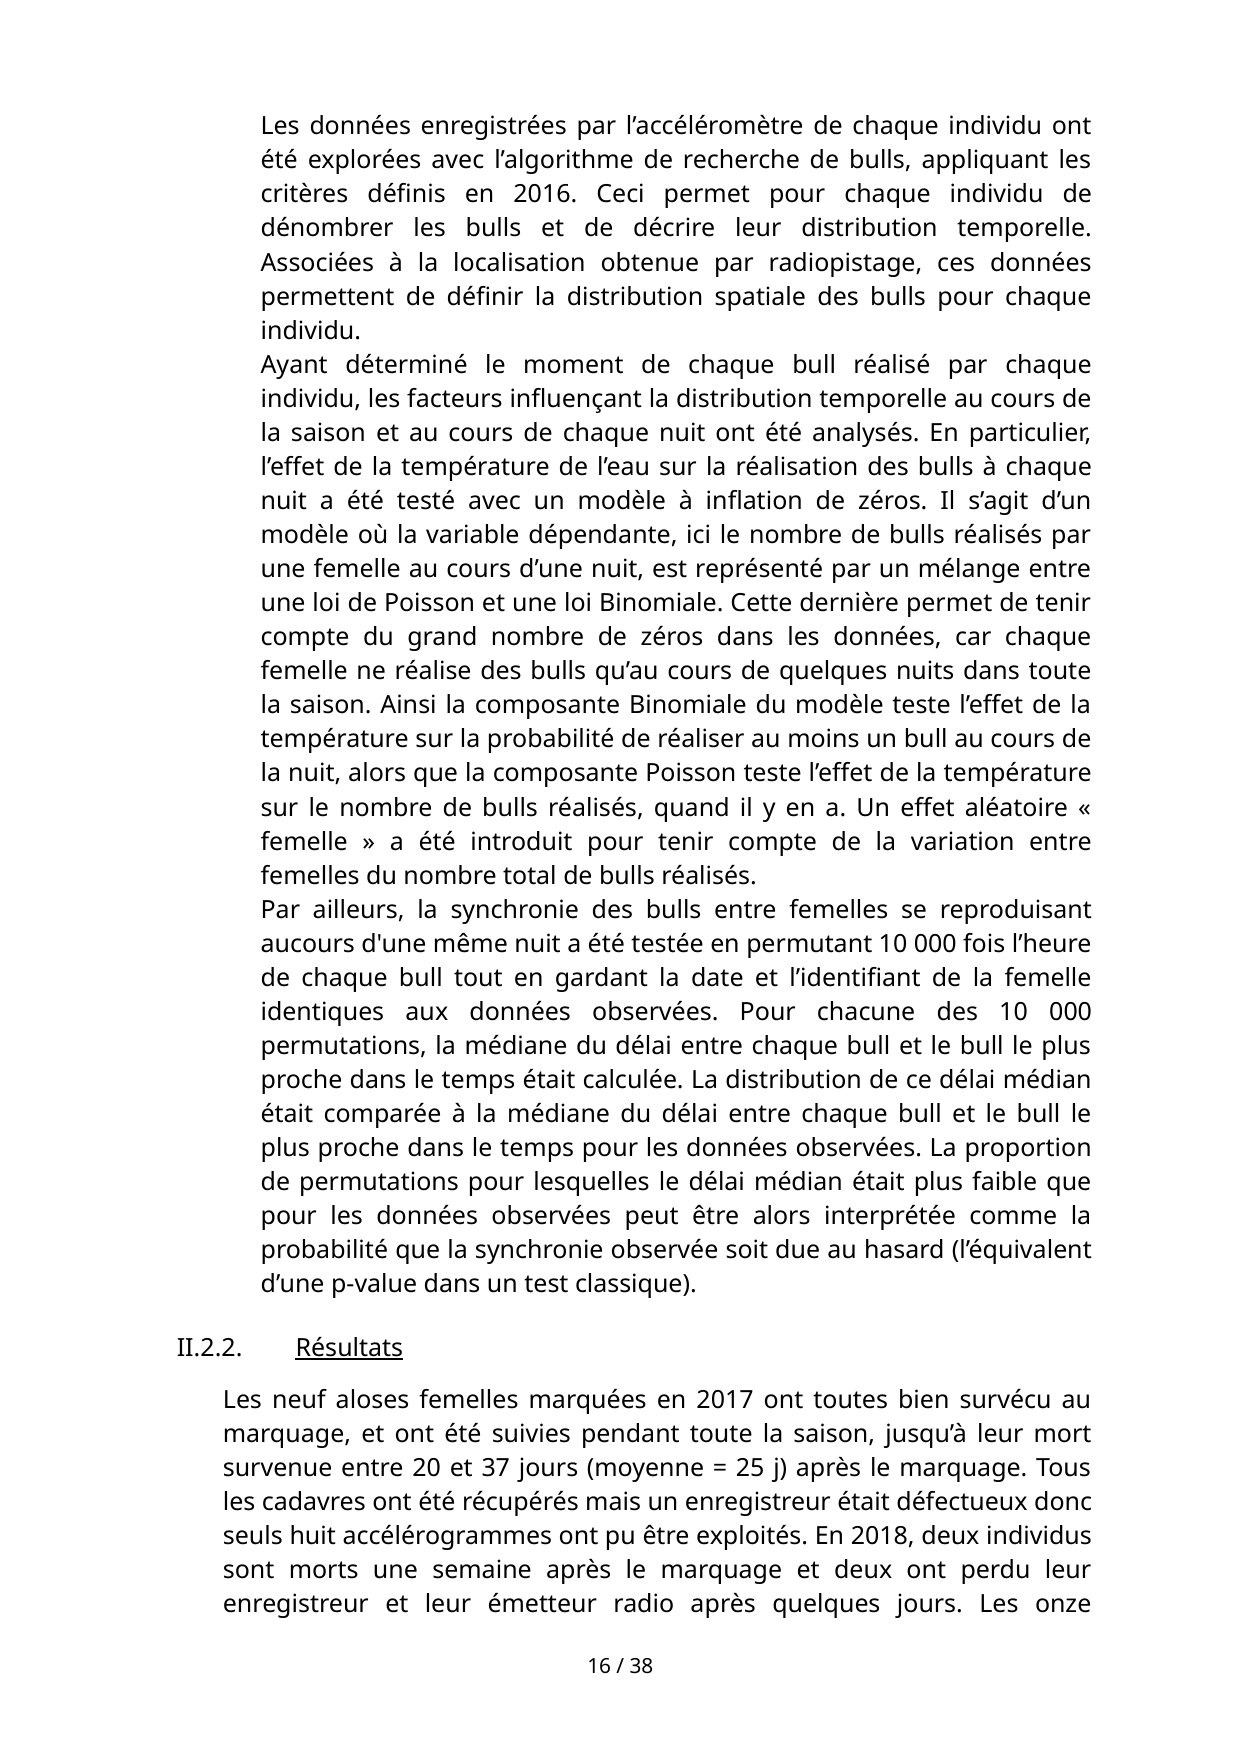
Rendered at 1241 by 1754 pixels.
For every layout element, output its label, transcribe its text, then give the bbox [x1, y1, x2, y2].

text Les données enregistrées par l’accéléromètre de chaque individu ont été explorées avec l’algorithme de recherche de bulls, appliquant les critères définis en 2016. Ceci permet pour chaque individu de dénombrer les bulls et de décrire leur distribution temporelle. Associées à la localisation obtenue par radiopistage, ces données permettent de définir la distribution spatiale des bulls pour chaque individu. [260, 108, 1093, 346]
text Ayant déterminé le moment de chaque bull réalisé par chaque individu, les facteurs influençant la distribution temporelle au cours de la saison et au cours de chaque nuit ont été analysés. En particulier, l’effet de la température de l’eau sur la réalisation des bulls à chaque nuit a été testé avec un modèle à inflation de zéros. Il s’agit d’un modèle où la variable dépendante, ici le nombre de bulls réalisés par une femelle au cours d’une nuit, est représenté par un mélange entre une loi de Poisson et une loi Binomiale. Cette dernière permet de tenir compte du grand nombre de zéros dans les données, car chaque femelle ne réalise des bulls qu’au cours de quelques nuits dans toute la saison. Ainsi la composante Binomiale du modèle teste l’effet de la température sur la probabilité de réaliser au moins un bull au cours de la nuit, alors que la composante Poisson teste l’effet de la température sur le nombre de bulls réalisés, quand il y en a. Un effet aléatoire « femelle » a été introduit pour tenir compte de la variation entre femelles du nombre total de bulls réalisés. [260, 346, 1093, 891]
subtitle Résultats [177, 1329, 1093, 1364]
text Par ailleurs, la synchronie des bulls entre femelles se reproduisant aucours d'une même nuit a été testée en permutant 10 000 fois l’heure de chaque bull tout en gardant la date et l’identifiant de la femelle identiques aux données observées. Pour chacune des 10 000 permutations, la médiane du délai entre chaque bull et le bull le plus proche dans le temps était calculée. La distribution de ce délai médian était comparée à la médiane du délai entre chaque bull et le bull le plus proche dans le temps pour les données observées. La proportion de permutations pour lesquelles le délai médian était plus faible que pour les données observées peut être alors interprétée comme la probabilité que la synchronie observée soit due au hasard (l’équivalent d’une p-value dans un test classique). [260, 891, 1093, 1300]
text Les neuf aloses femelles marquées en 2017 ont toutes bien survécu au marquage, et ont été suivies pendant toute la saison, jusqu’à leur mort survenue entre 20 et 37 jours (moyenne = 25 j) après le marquage. Tous les cadavres ont été récupérés mais un enregistreur était défectueux donc seuls huit accélérogrammes ont pu être exploités. En 2018, deux individus sont morts une semaine après le marquage et deux ont perdu leur enregistreur et leur émetteur radio après quelques jours. Les onze [223, 1381, 1093, 1620]
